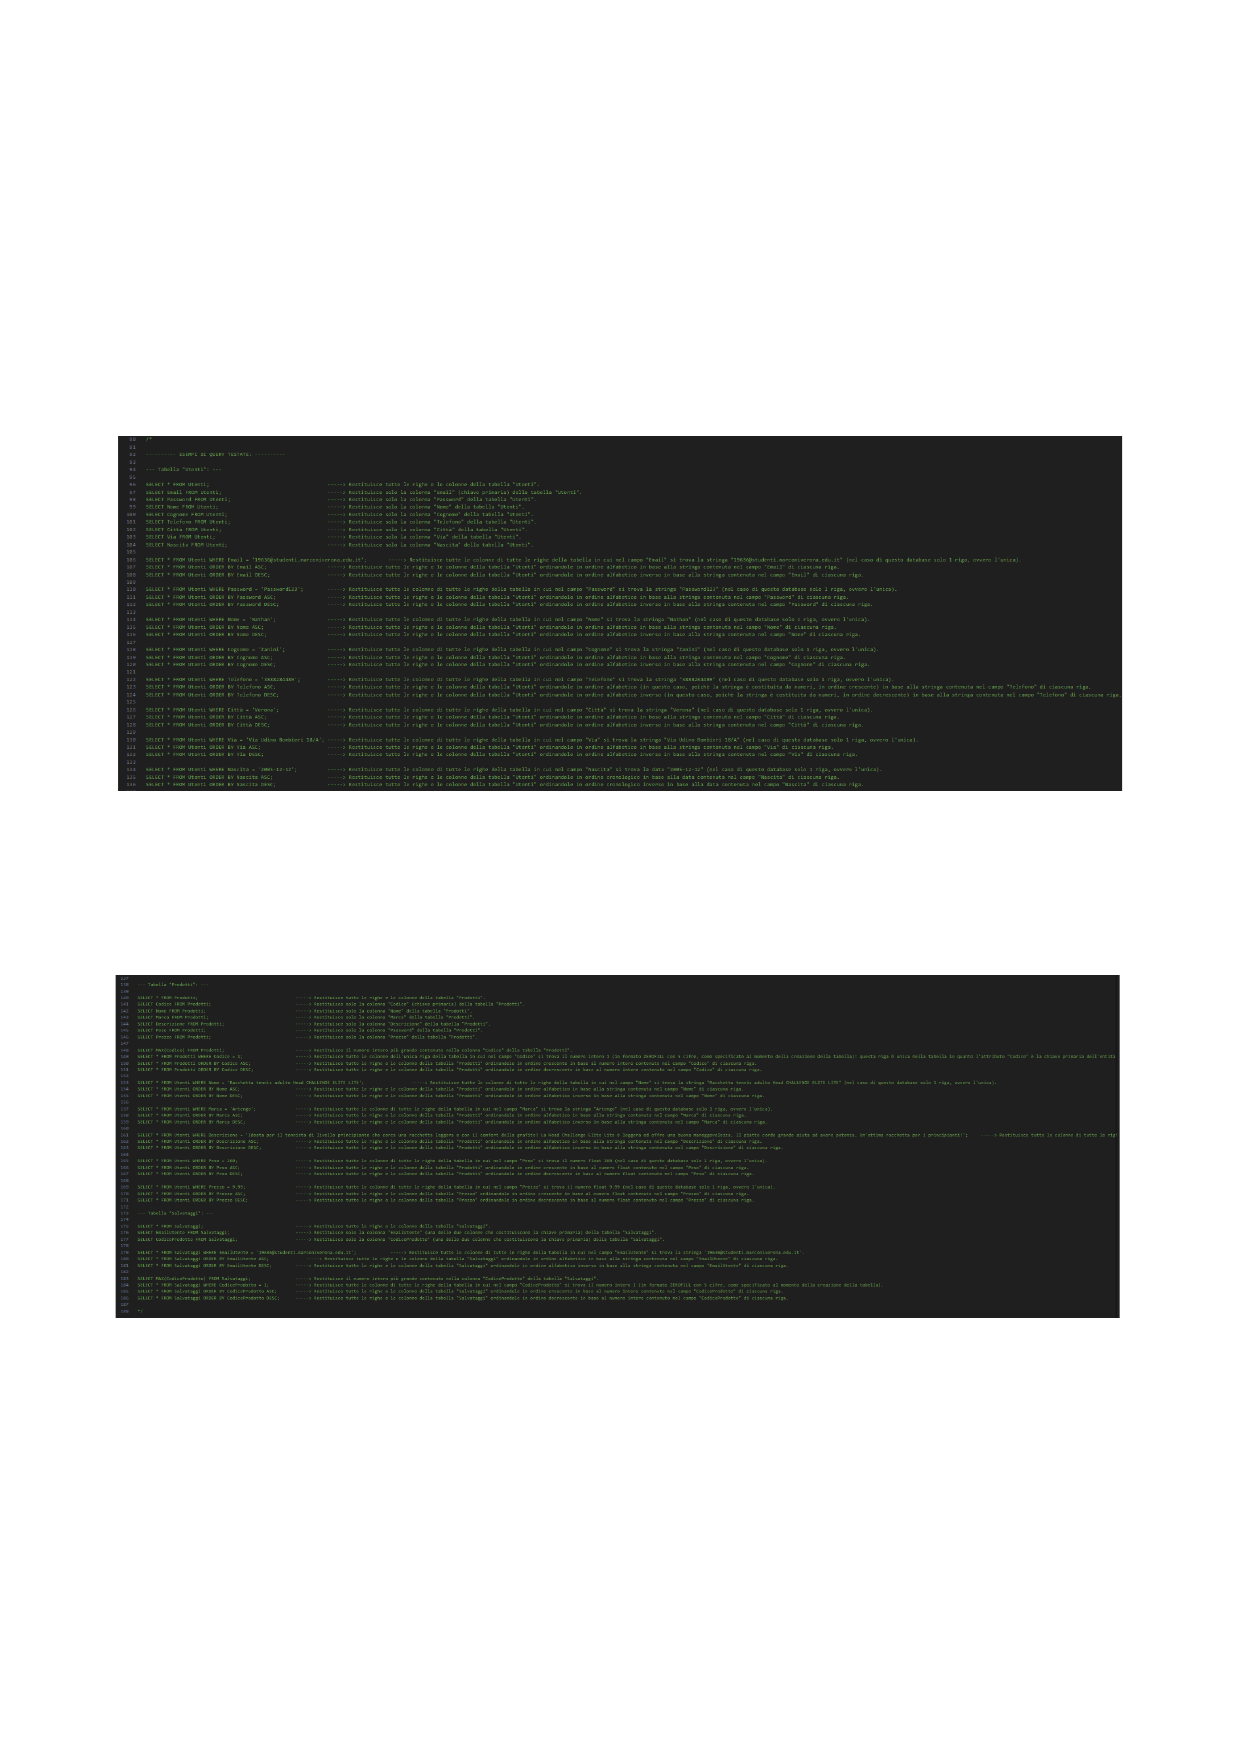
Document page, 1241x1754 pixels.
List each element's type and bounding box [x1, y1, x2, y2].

picture [118, 436, 1123, 791]
picture [115, 975, 1120, 1318]
